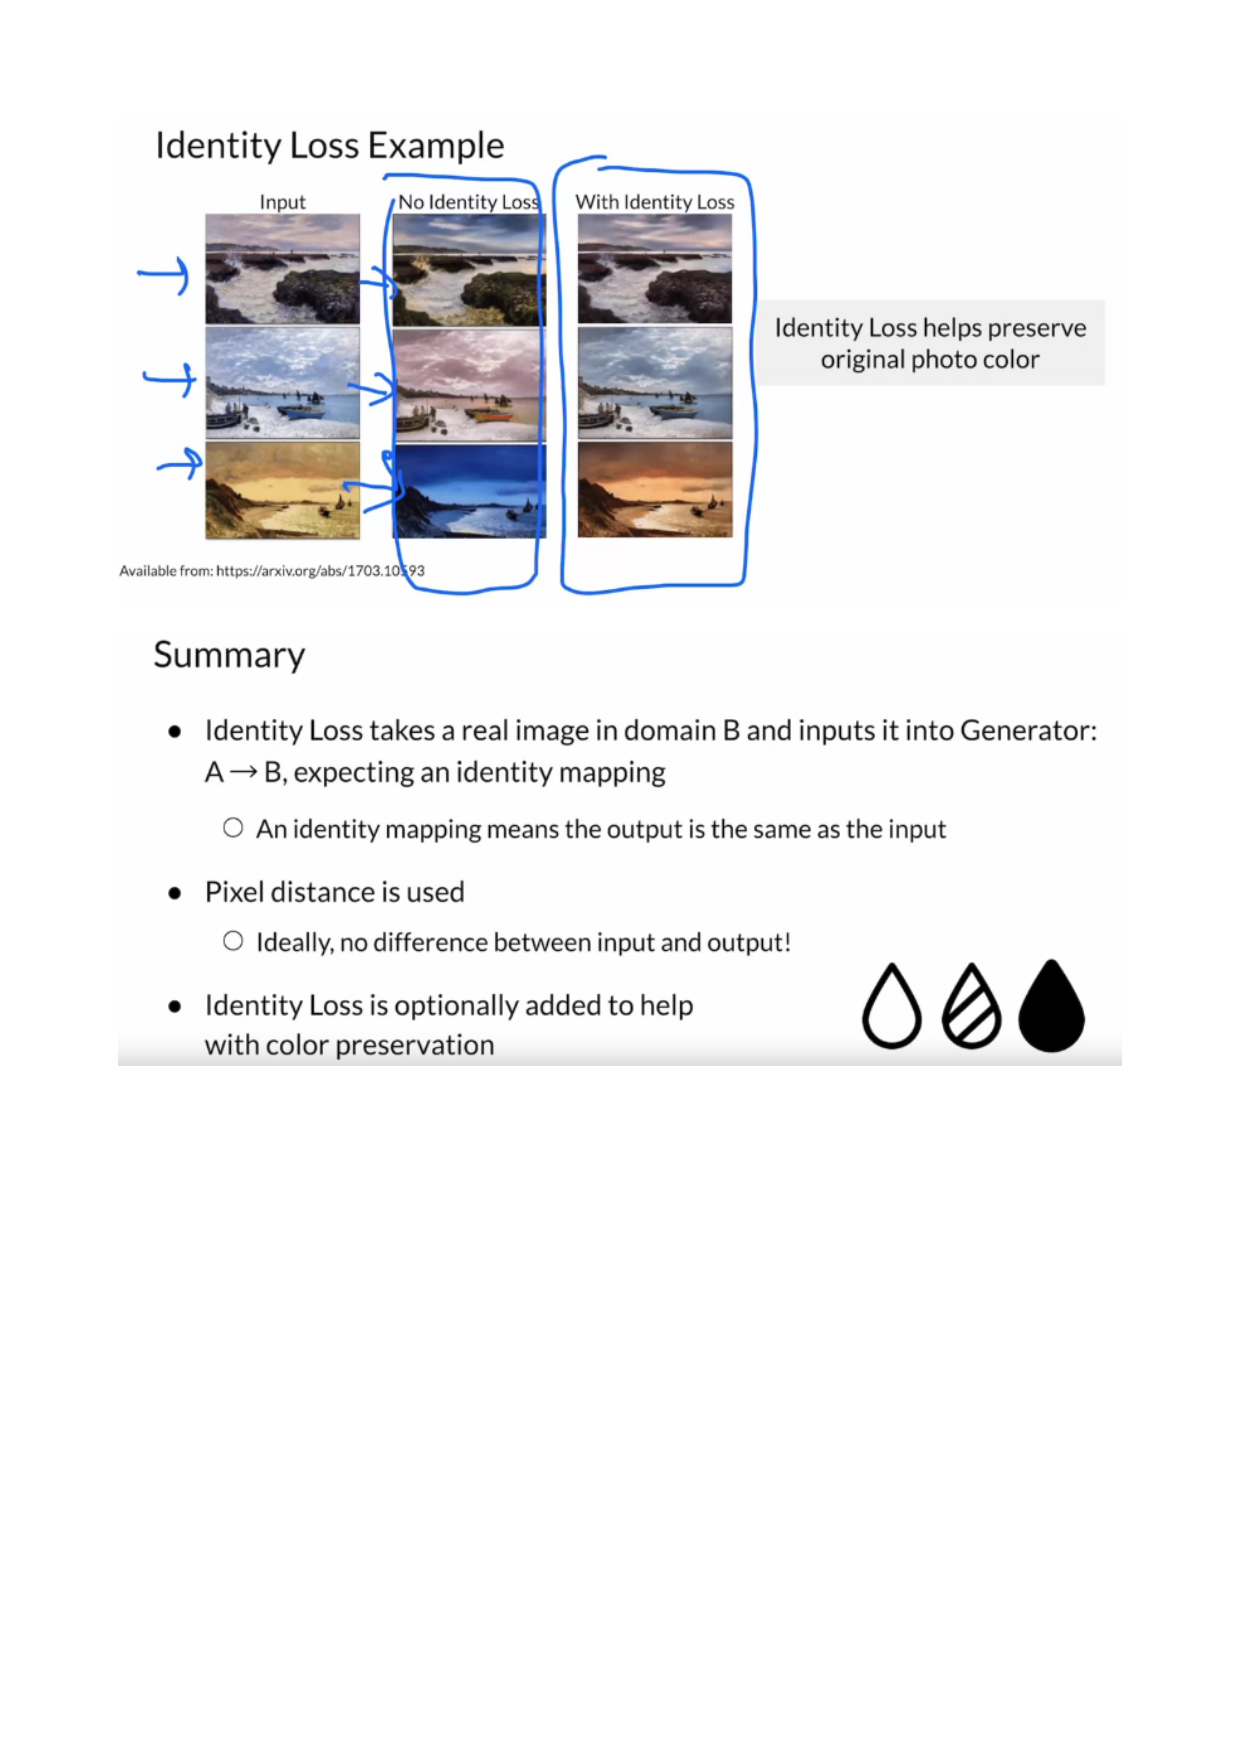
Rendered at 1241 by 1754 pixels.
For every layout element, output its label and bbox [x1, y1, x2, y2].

picture [118, 118, 1123, 603]
picture [118, 631, 1123, 1066]
